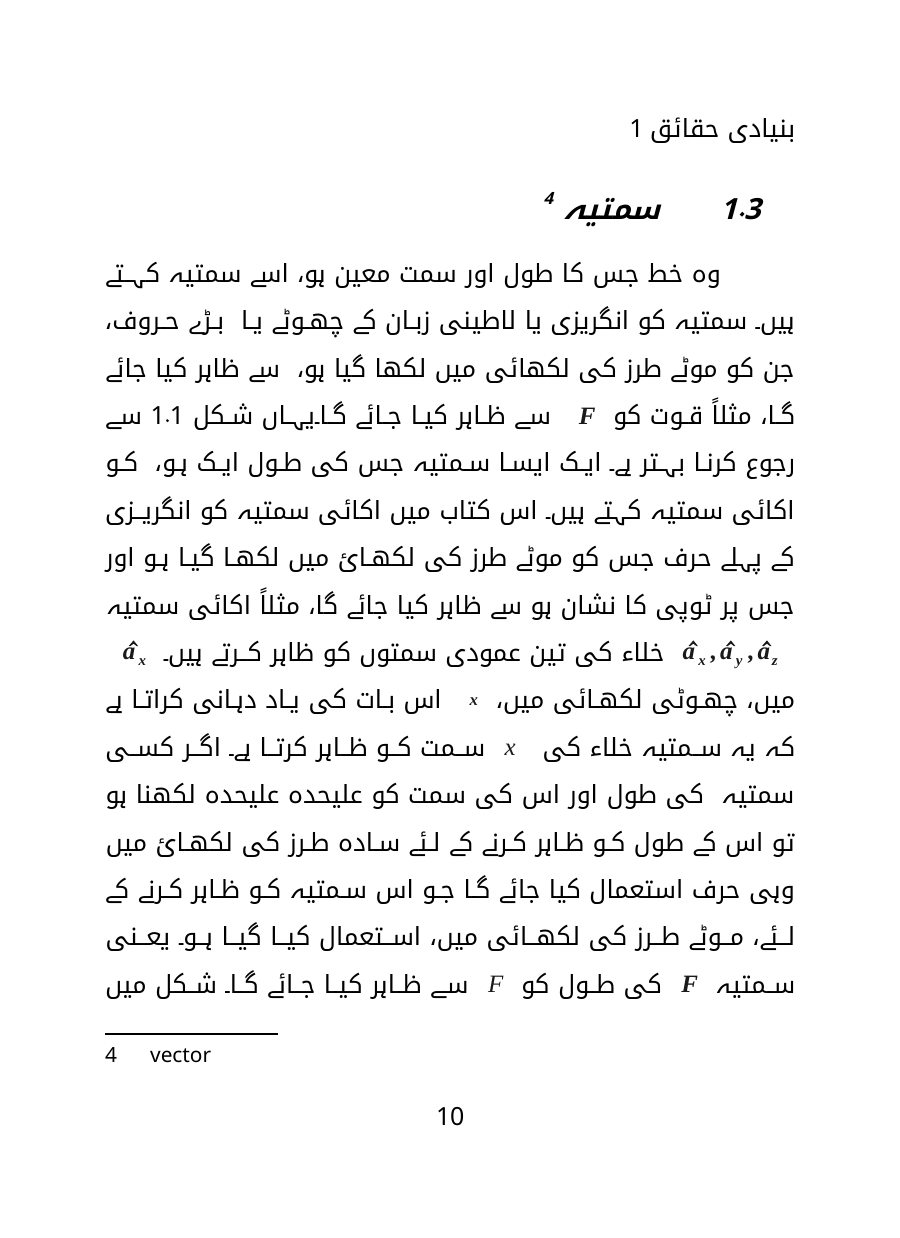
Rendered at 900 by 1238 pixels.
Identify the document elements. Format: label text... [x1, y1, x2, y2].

list vector [105, 1040, 795, 1068]
subtitle سمتیہ [105, 182, 720, 238]
text وہ خط جس کا طول اور سمت معین ہو، اسے سمتیہ کہتے ہیں۔ سمتیہ کو انگریزی یا لاطینی زبان کے چھوٹے یا بڑے حروف، جن کو موٹے طرز کی لکھائی میں لکھا گیا ہو، سے ظاہر کیا جائے گا، مثلاً قوت کو سے ظاہر کیا جائے گا۔یہاں شکل 1.1 سے رجوع کرنا بہتر ہے۔ ایک ایسا سمتیہ جس کی طول ایک ہو، کو اکائی سمتیہ کہتے ہیں۔ اس کتاب میں اکائی سمتیہ کو انگریزی کے پہلے حرف جس کو موٹے طرز کی لکھائ میں لکھا گیا ہو اور جس پر ٹوپی کا نشان ہو سے ظاہر کیا جائے گا، مثلاً اکائی سمتیہخلاء کی تین عمودی سمتوں کو ظاہر کرتے ہیں۔میں، چھوٹی لکھائی میں، اس بات کی یاد دہانی کراتا ہے کہ یہ سمتیہ خلاء کی سمت کو ظاہر کرتا ہے۔ اگر کسی سمتیہ کی طول اور اس کی سمت کو علیحدہ علیحدہ لکھنا ہو تو اس کے طول کو ظاہر کرنے کے لئے سادہ طرز کی لکھائ میں وہی حرف استعمال کیا جائے گا جو اس سمتیہ کو ظاہر کرنے کے لئے، موٹے طرز کی لکھائی میں، استعمال کیا گیا ہو۔ یعنی سمتیہکی طول کوسے ظاہر کیا جائے گا۔ شکل میں سمتیہ کی طول، چار کے برابر ہے۔ اگر کسی سمتیہ کی سمت میں ایک اکائی سمتیہ بنایا جائے تو یہ اکائی سمتیہ اس سمتیہ کی سمت کو ظاہر کرتا ہے۔جیسے پہلے ذکر ہوا ہے ایسے اکائی سمتیہ کو انگریزی کے پہلے حرف، جس کو موٹے طرز کی لکھائ میں لکھا گیا ہو اور جس پر ٹوپی کا نشان ہو، سے ظاہر کیا جائے گا یعنی سمتیہکی سمت کوسے ظاہر کیا جائے گا۔یہاں، چھوٹی لکھائی میں ، اس بات کی یاد دہانی کراتا ہے کہ یہ اکائی سمتیہ کی سمت کو ظاہر کر رہا ہے۔ شکل میں چونکہ قوت دائیں جانب کو ہے لہٰذا اور برابر ہیں۔ [105, 250, 795, 1008]
